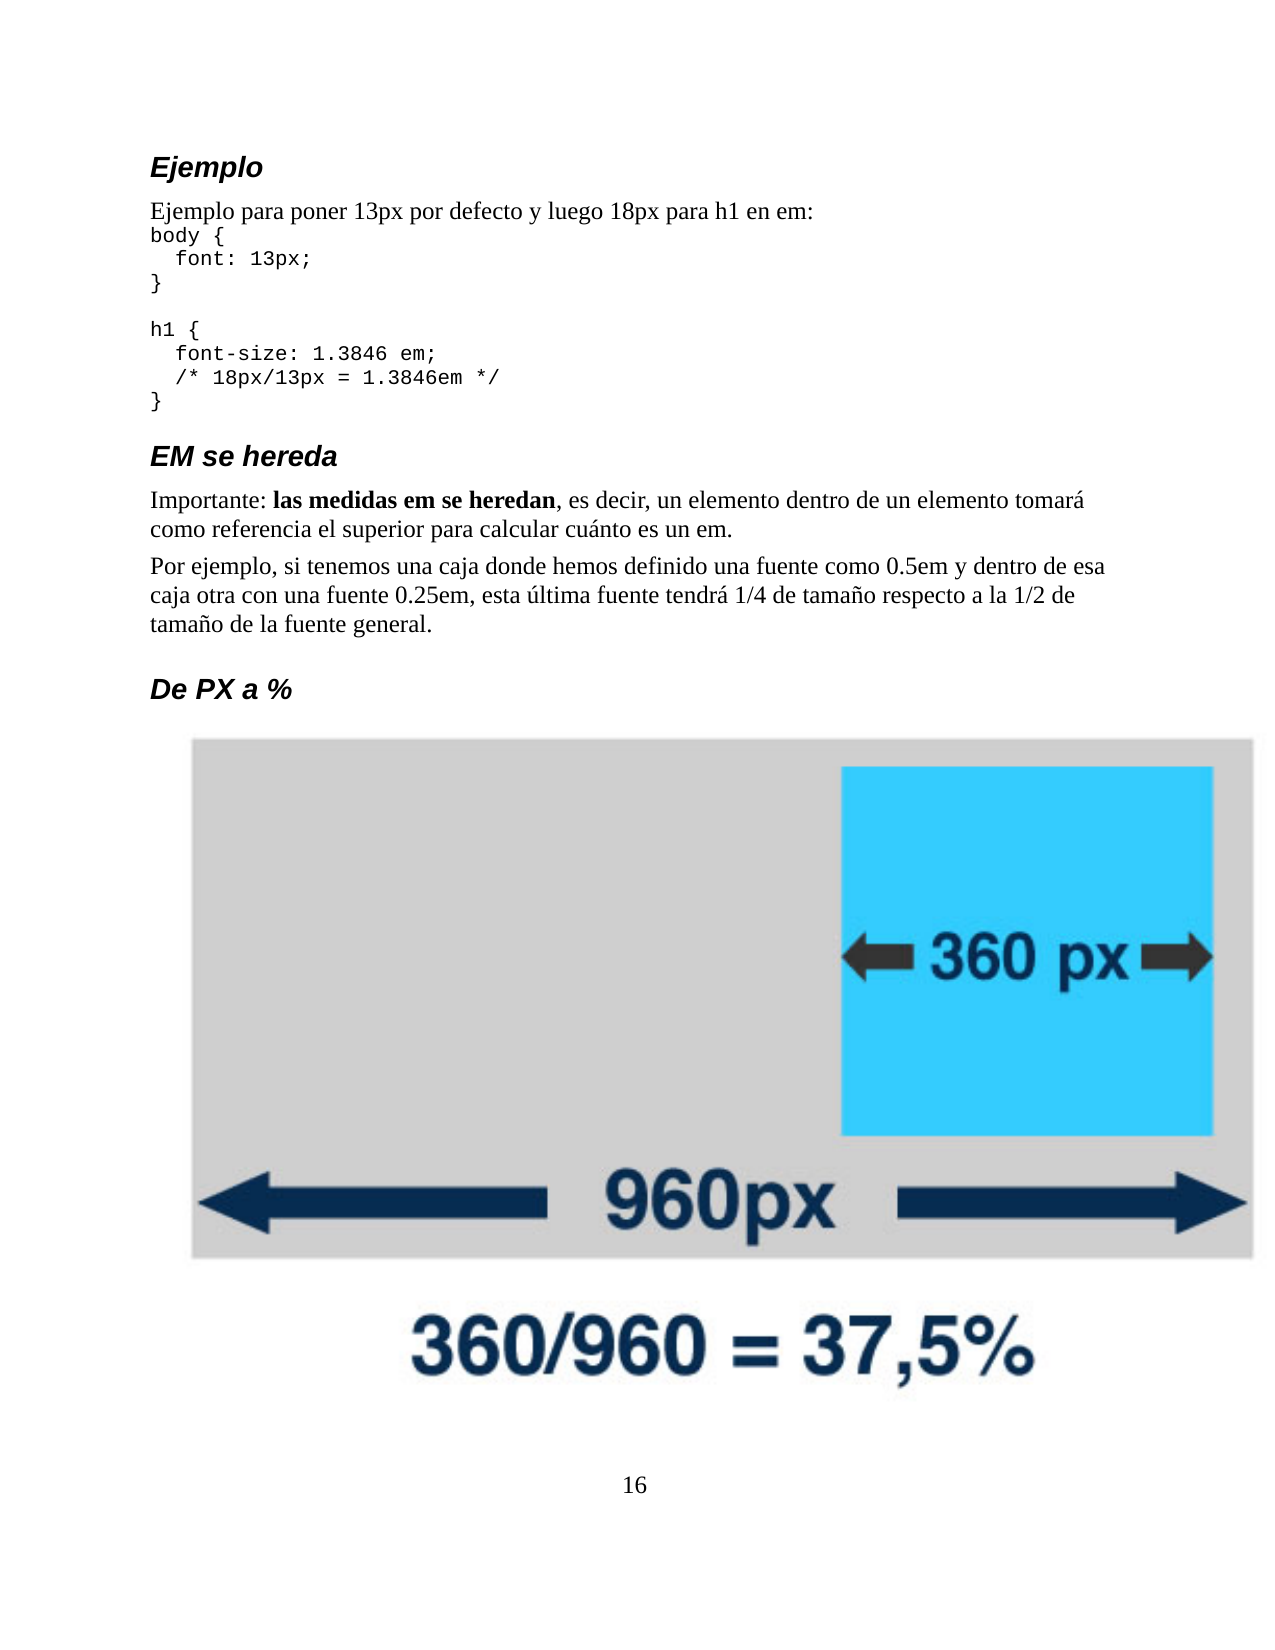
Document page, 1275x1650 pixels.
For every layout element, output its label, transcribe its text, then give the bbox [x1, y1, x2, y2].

text Por ejemplo, si tenemos una caja donde hemos definido una fuente como 0.5em y dentro de esa caja otra con una fuente 0.25em, esta última fuente tendrá 1/4 de tamaño respecto a la 1/2 de tamaño de la fuente general. [150, 551, 1125, 638]
picture [150, 717, 1275, 1435]
text } [150, 390, 1125, 414]
text /* 18px/13px = 1.3846em */ [150, 367, 1125, 390]
subtitle EM se hereda [150, 439, 1125, 472]
text } [150, 272, 1125, 296]
subtitle Ejemplo [150, 150, 1125, 183]
text font-size: 1.3846 em; [150, 343, 1125, 367]
text Ejemplo para poner 13px por defecto y luego 18px para h1 en em: [150, 196, 1125, 225]
text h1 { [150, 319, 1125, 343]
text body { [150, 225, 1125, 248]
text font: 13px; [150, 248, 1125, 272]
text Importante: las medidas em se heredan, es decir, un elemento dentro de un elemento tomará como referencia el superior para calcular cuánto es un em. [150, 485, 1125, 542]
subtitle De PX a % [150, 672, 1125, 705]
